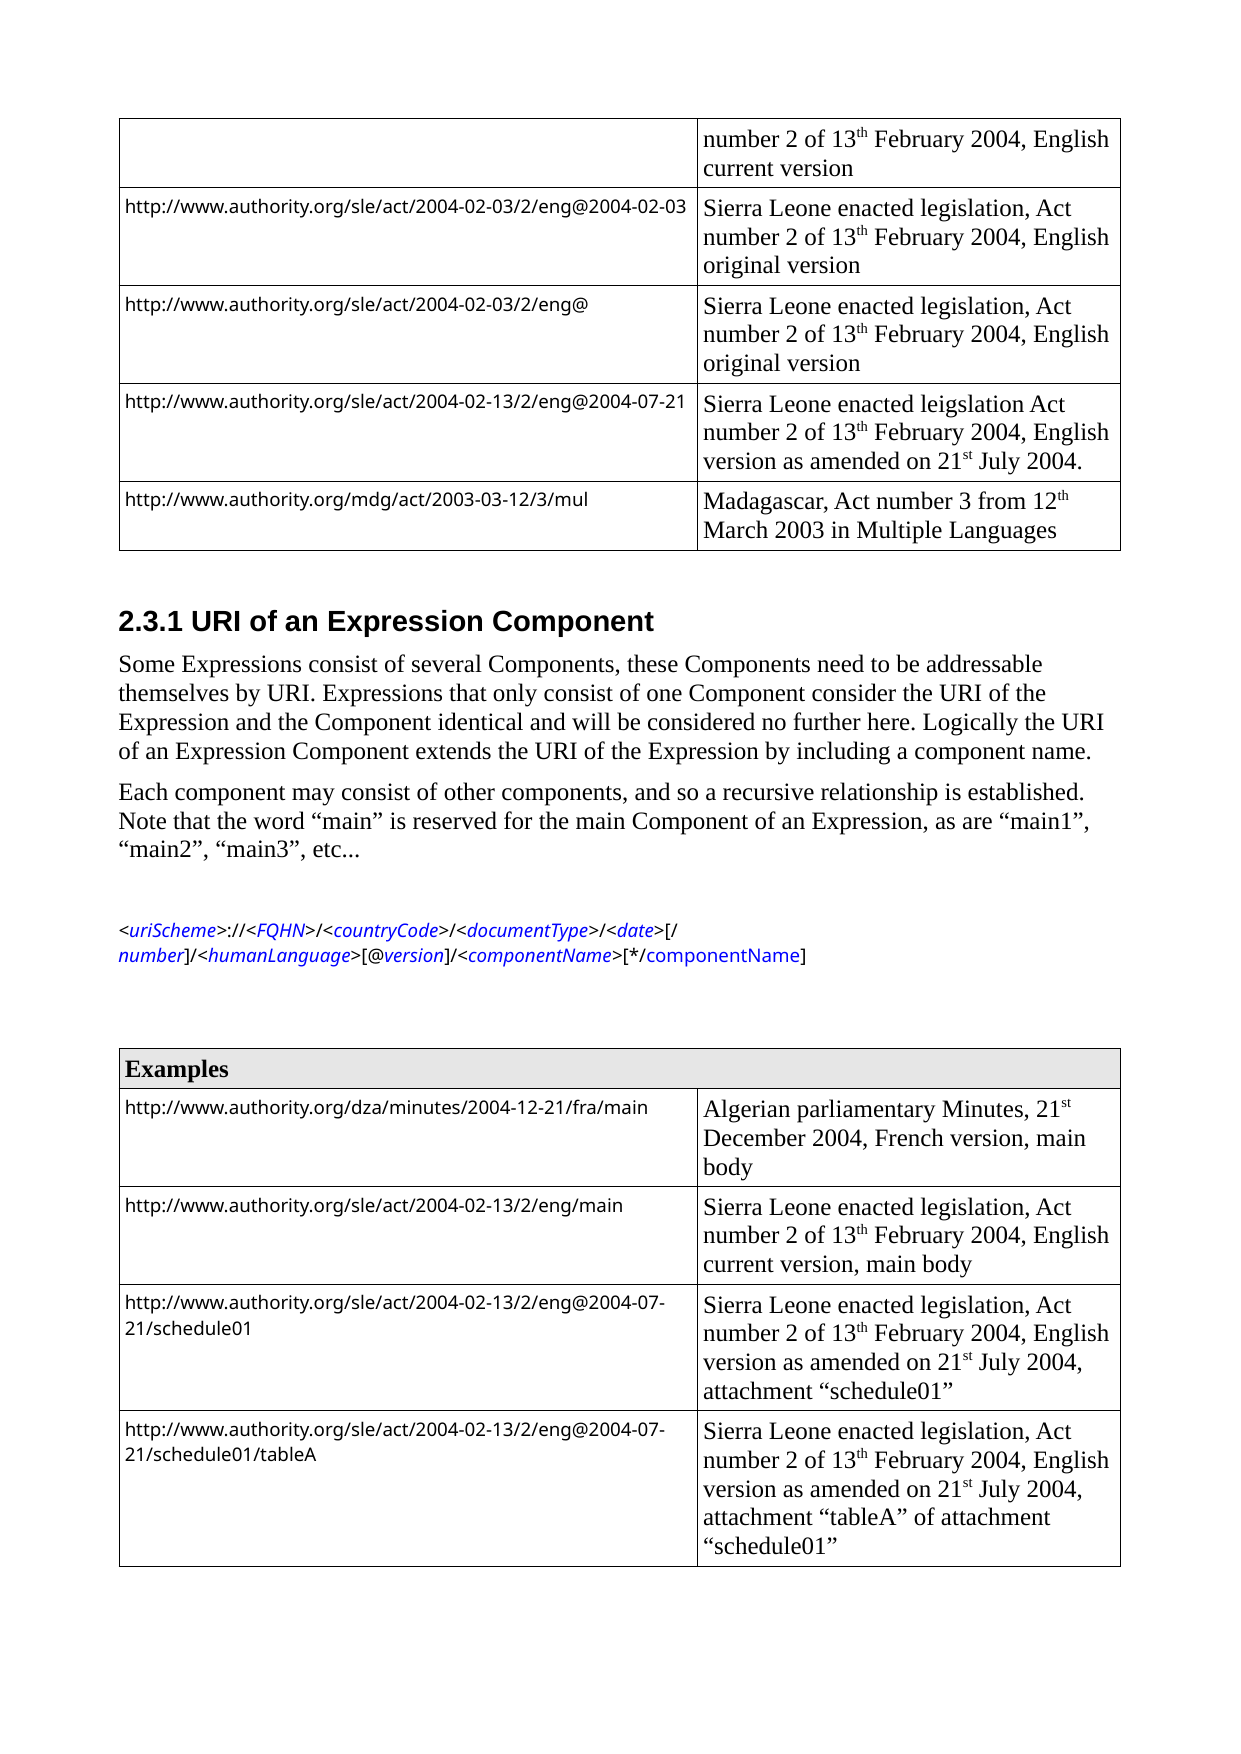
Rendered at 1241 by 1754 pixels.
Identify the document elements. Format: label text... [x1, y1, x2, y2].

table_cell Sierra Leone enacted legislation, Act number 2 of 13th February 2004, English version as amended on 21st July 2004, attachment “schedule01” [698, 1285, 1120, 1410]
table_cell http://www.authority.org/sle/act/2004-02-03/2/eng@ [120, 286, 697, 383]
table_cell http://www.authority.org/sle/act/2004-02-13/2/eng@2004-07-21/schedule01 [120, 1285, 697, 1410]
table_cell number 2 of 13th February 2004, English current version [698, 119, 1120, 187]
table_cell http://www.authority.org/mdg/act/2003-03-12/3/mul [120, 482, 697, 550]
table_cell Madagascar, Act number 3 from 12th March 2003 in Multiple Languages [698, 482, 1120, 550]
text <uriScheme>://<FQHN>/<countryCode>/<documentType>/<date>[/number]/<humanLanguage>[@version]/<componentName>[*/componentName] [118, 917, 1122, 968]
table_header Examples [120, 1049, 1120, 1088]
table_cell http://www.authority.org/dza/minutes/2004-12-21/fra/main [120, 1089, 697, 1186]
table_cell Algerian parliamentary Minutes, 21st December 2004, French version, main body [698, 1089, 1120, 1186]
table_cell [120, 119, 697, 187]
table_cell http://www.authority.org/sle/act/2004-02-03/2/eng@2004-02-03 [120, 188, 697, 285]
table_cell http://www.authority.org/sle/act/2004-02-13/2/eng/main [120, 1187, 697, 1284]
table_cell Sierra Leone enacted legislation, Act number 2 of 13th February 2004, English original version [698, 188, 1120, 285]
table_cell Sierra Leone enacted leigslation Act number 2 of 13th February 2004, English version as amended on 21st July 2004. [698, 384, 1120, 481]
table_cell Sierra Leone enacted legislation, Act number 2 of 13th February 2004, English original version [698, 286, 1120, 383]
table_cell Sierra Leone enacted legislation, Act number 2 of 13th February 2004, English current version, main body [698, 1187, 1120, 1284]
text Each component may consist of other components, and so a recursive relationship is established. Note that the word “main” is reserved for the main Component of an Expression, as are “main1”, “main2”, “main3”, etc... [118, 777, 1122, 863]
table_cell Sierra Leone enacted legislation, Act number 2 of 13th February 2004, English version as amended on 21st July 2004, attachment “tableA” of attachment “schedule01” [698, 1411, 1120, 1566]
table_cell http://www.authority.org/sle/act/2004-02-13/2/eng@2004-07-21 [120, 384, 697, 481]
table_cell http://www.authority.org/sle/act/2004-02-13/2/eng@2004-07-21/schedule01/tableA [120, 1411, 697, 1566]
text Some Expressions consist of several Components, these Components need to be addressable themselves by URI. Expressions that only consist of one Component consider the URI of the Expression and the Component identical and will be considered no further here. Logically the URI of an Expression Component extends the URI of the Expression by including a component name. [118, 649, 1122, 764]
subtitle 2.3.1 URI of an Expression Component [118, 603, 1122, 637]
